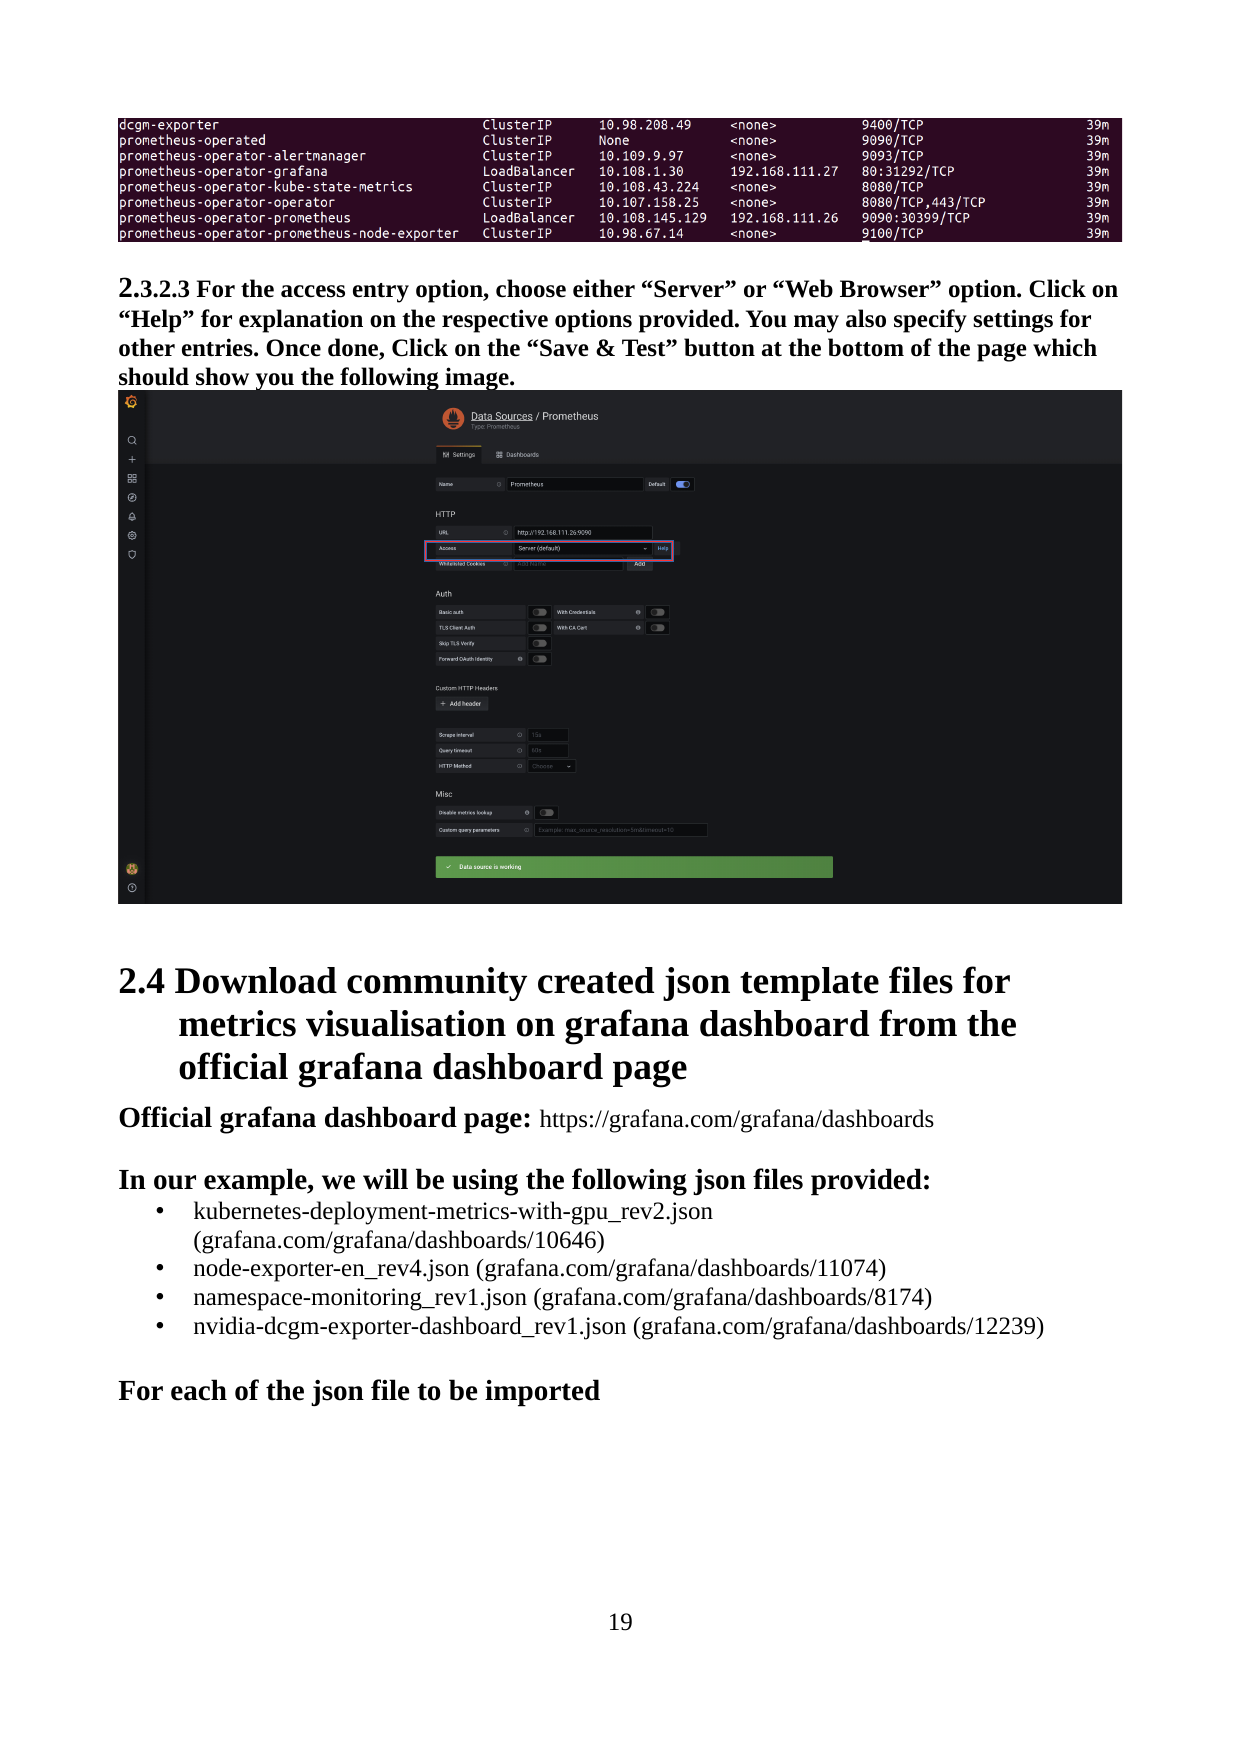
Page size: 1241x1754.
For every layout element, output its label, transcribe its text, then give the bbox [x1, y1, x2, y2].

list node-exporter-en_rev4.json (grafana.com/grafana/dashboards/11074) [156, 1253, 1122, 1282]
list nvidia-dcgm-exporter-dashboard_rev1.json (grafana.com/grafana/dashboards/12239) [156, 1311, 1122, 1340]
text 2.3.2.3 For the access entry option, choose either “Server” or “Web Browser” option. Click on “Help” for explanation on the respective options provided. You may also specify settings for other entries. Once done, Click on the “Save & Test” button at the bottom of the page which should show you the following image. [118, 271, 1122, 390]
subtitle 2.4 Download community created json template files for metrics visualisation on grafana dashboard from the official grafana dashboard page [118, 958, 1122, 1088]
picture [118, 118, 1123, 242]
list kubernetes-deployment-metrics-with-gpu_rev2.json (grafana.com/grafana/dashboards/10646) [156, 1196, 1122, 1253]
text For each of the json file to be imported [118, 1373, 1122, 1407]
text Official grafana dashboard page: https://grafana.com/grafana/dashboards [118, 1100, 1122, 1134]
picture [118, 390, 1123, 904]
text In our example, we will be using the following json files provided: [118, 1162, 1122, 1196]
list namespace-monitoring_rev1.json (grafana.com/grafana/dashboards/8174) [156, 1282, 1122, 1311]
